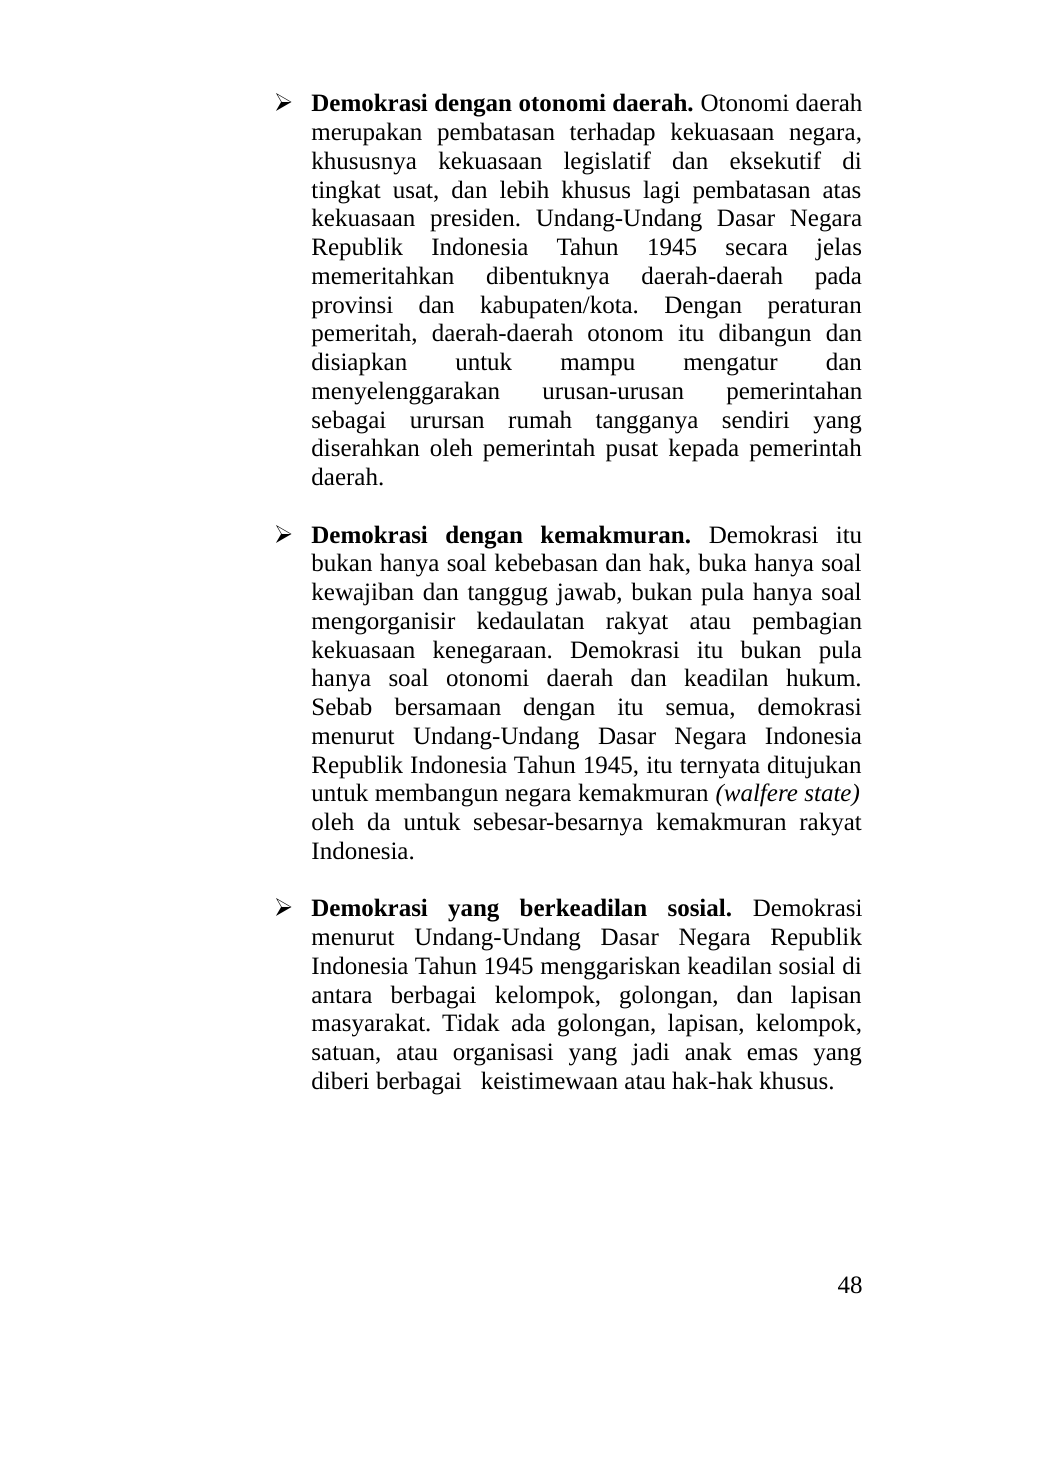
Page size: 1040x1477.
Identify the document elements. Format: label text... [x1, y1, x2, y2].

list Demokrasi dengan otonomi daerah. Otonomi daerah merupakan pembatasan terhadap kekuasaan negara, khususnya kekuasaan legislatif dan eksekutif di tingkat usat, dan lebih khusus lagi pembatasan atas kekuasaan presiden. Undang-Undang Dasar Negara Republik Indonesia Tahun 1945 secara jelas memeritahkan dibentuknya daerah-daerah pada provinsi dan kabupaten/kota. Dengan peraturan pemeritah, daerah-daerah otonom itu dibangun dan disiapkan untuk mampu mengatur dan menyelenggarakan urusan-urusan pemerintahan sebagai urursan rumah tangganya sendiri yang diserahkan oleh pemerintah pusat kepada pemerintah daerah. [274, 88, 862, 491]
list Demokrasi yang berkeadilan sosial. Demokrasi menurut Undang-Undang Dasar Negara Republik Indonesia Tahun 1945 menggariskan keadilan sosial di antara berbagai kelompok, golongan, dan lapisan masyarakat. Tidak ada golongan, lapisan, kelompok, satuan, atau organisasi yang jadi anak emas yang diberi berbagai keistimewaan atau hak-hak khusus. [274, 893, 862, 1095]
list Demokrasi dengan kemakmuran. Demokrasi itu bukan hanya soal kebebasan dan hak, buka hanya soal kewajiban dan tanggug jawab, bukan pula hanya soal mengorganisir kedaulatan rakyat atau pembagian kekuasaan kenegaraan. Demokrasi itu bukan pula hanya soal otonomi daerah dan keadilan hukum. Sebab bersamaan dengan itu semua, demokrasi menurut Undang-Undang Dasar Negara Indonesia Republik Indonesia Tahun 1945, itu ternyata ditujukan untuk membangun negara kemakmuran (walfere state) oleh da untuk sebesar-besarnya kemakmuran rakyat Indonesia. [274, 520, 862, 865]
